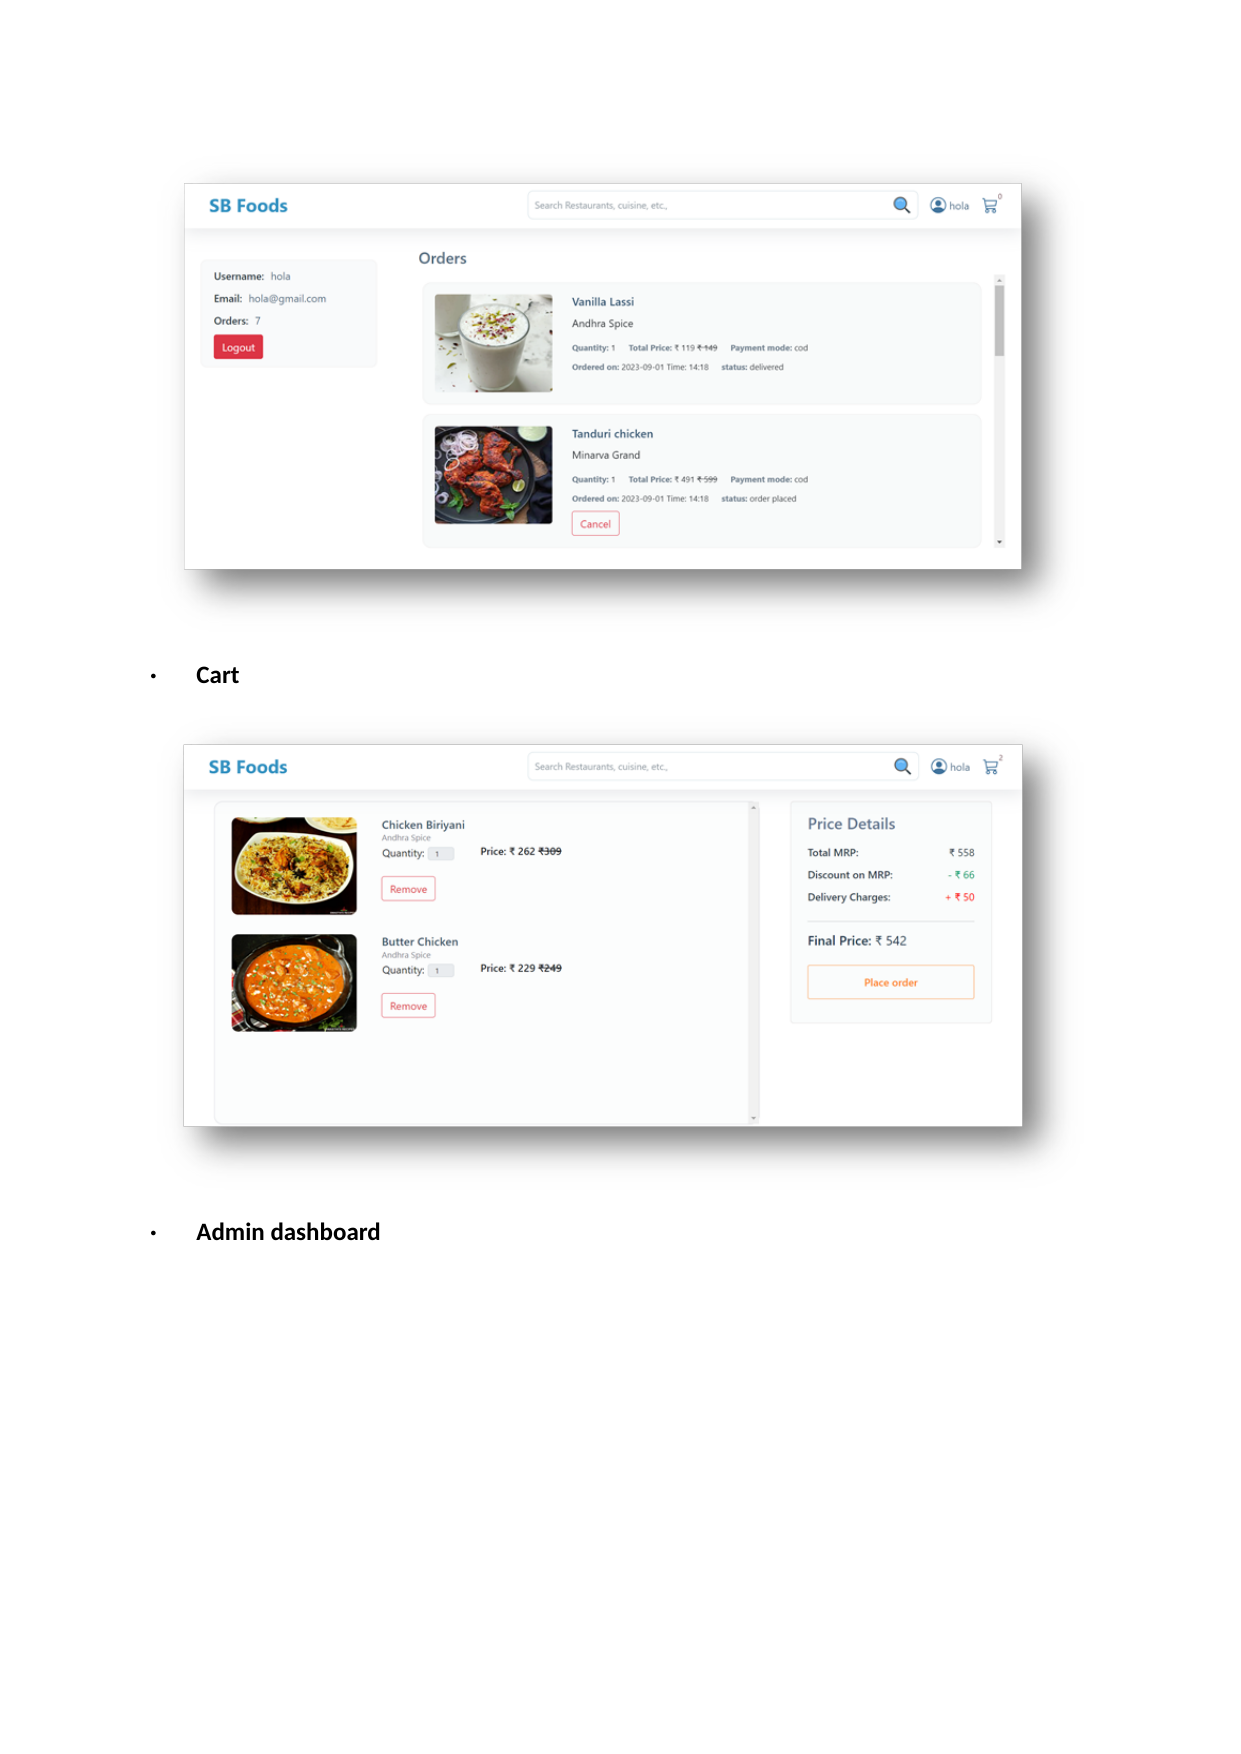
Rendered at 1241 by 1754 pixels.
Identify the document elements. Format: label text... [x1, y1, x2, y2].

text · Admin dashboard [150, 1216, 1090, 1246]
text · Cart [150, 659, 1090, 690]
